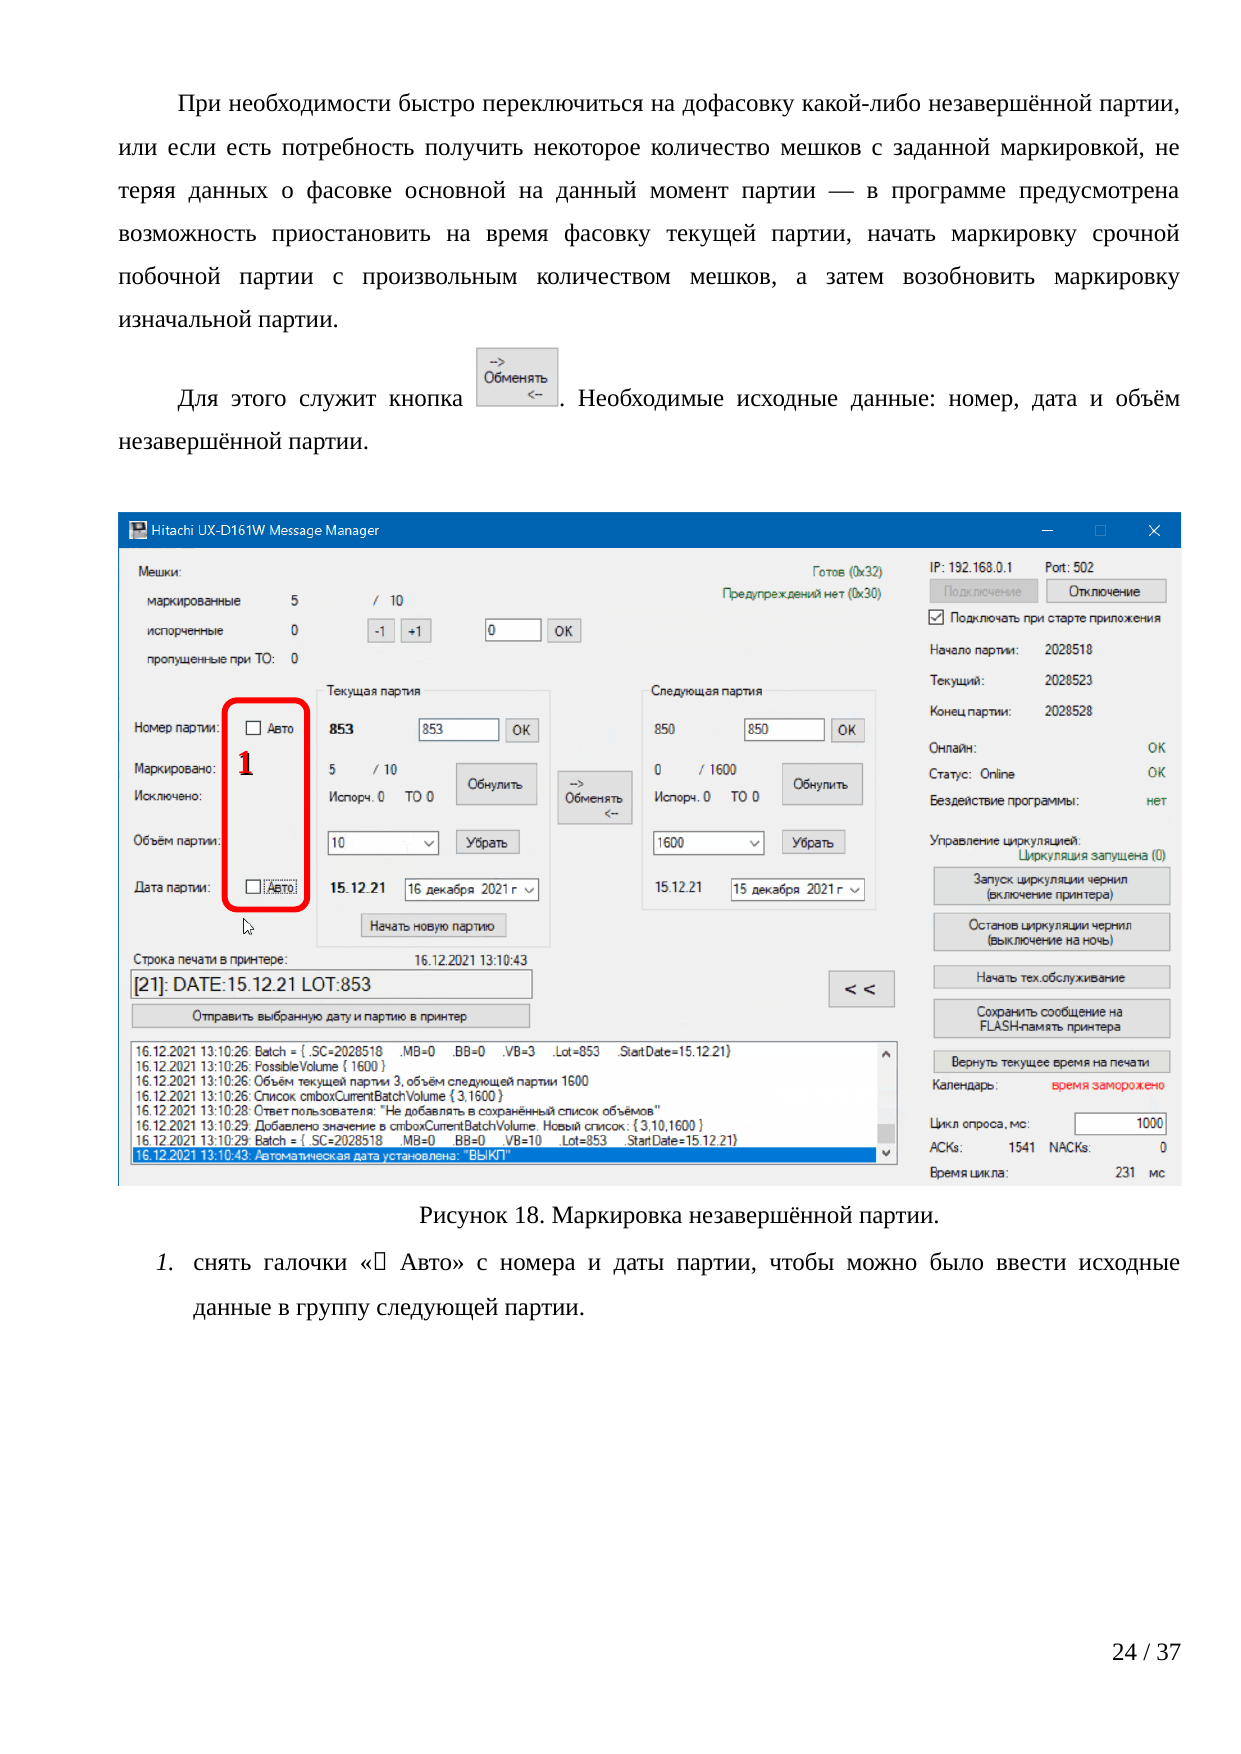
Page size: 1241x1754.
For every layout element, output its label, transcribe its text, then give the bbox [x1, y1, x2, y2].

picture [476, 347, 559, 407]
list снять галочки « Авто» с номера и даты партии, чтобы можно было ввести исходные данные в группу следующей партии. [156, 1243, 1181, 1321]
text При необходимости быстро переключиться на дофасовку какой-либо незавершённой партии, или если есть потребность получить некоторое количество мешков с заданной маркировкой, не теряя данных о фасовке основной на данный момент партии — в программе предусмотрена возможность приостановить на время фасовку текущей партии, начать маркировку срочной побочной партии с произвольным количеством мешков, а затем возобновить маркировку изначальной партии. [118, 88, 1181, 333]
text Для этого служит кнопка . Необходимые исходные данные: номер, дата и объём незавершённой партии. [118, 347, 1181, 455]
text Рисунок 18. Маркировка незавершённой партии. [118, 1200, 1181, 1229]
